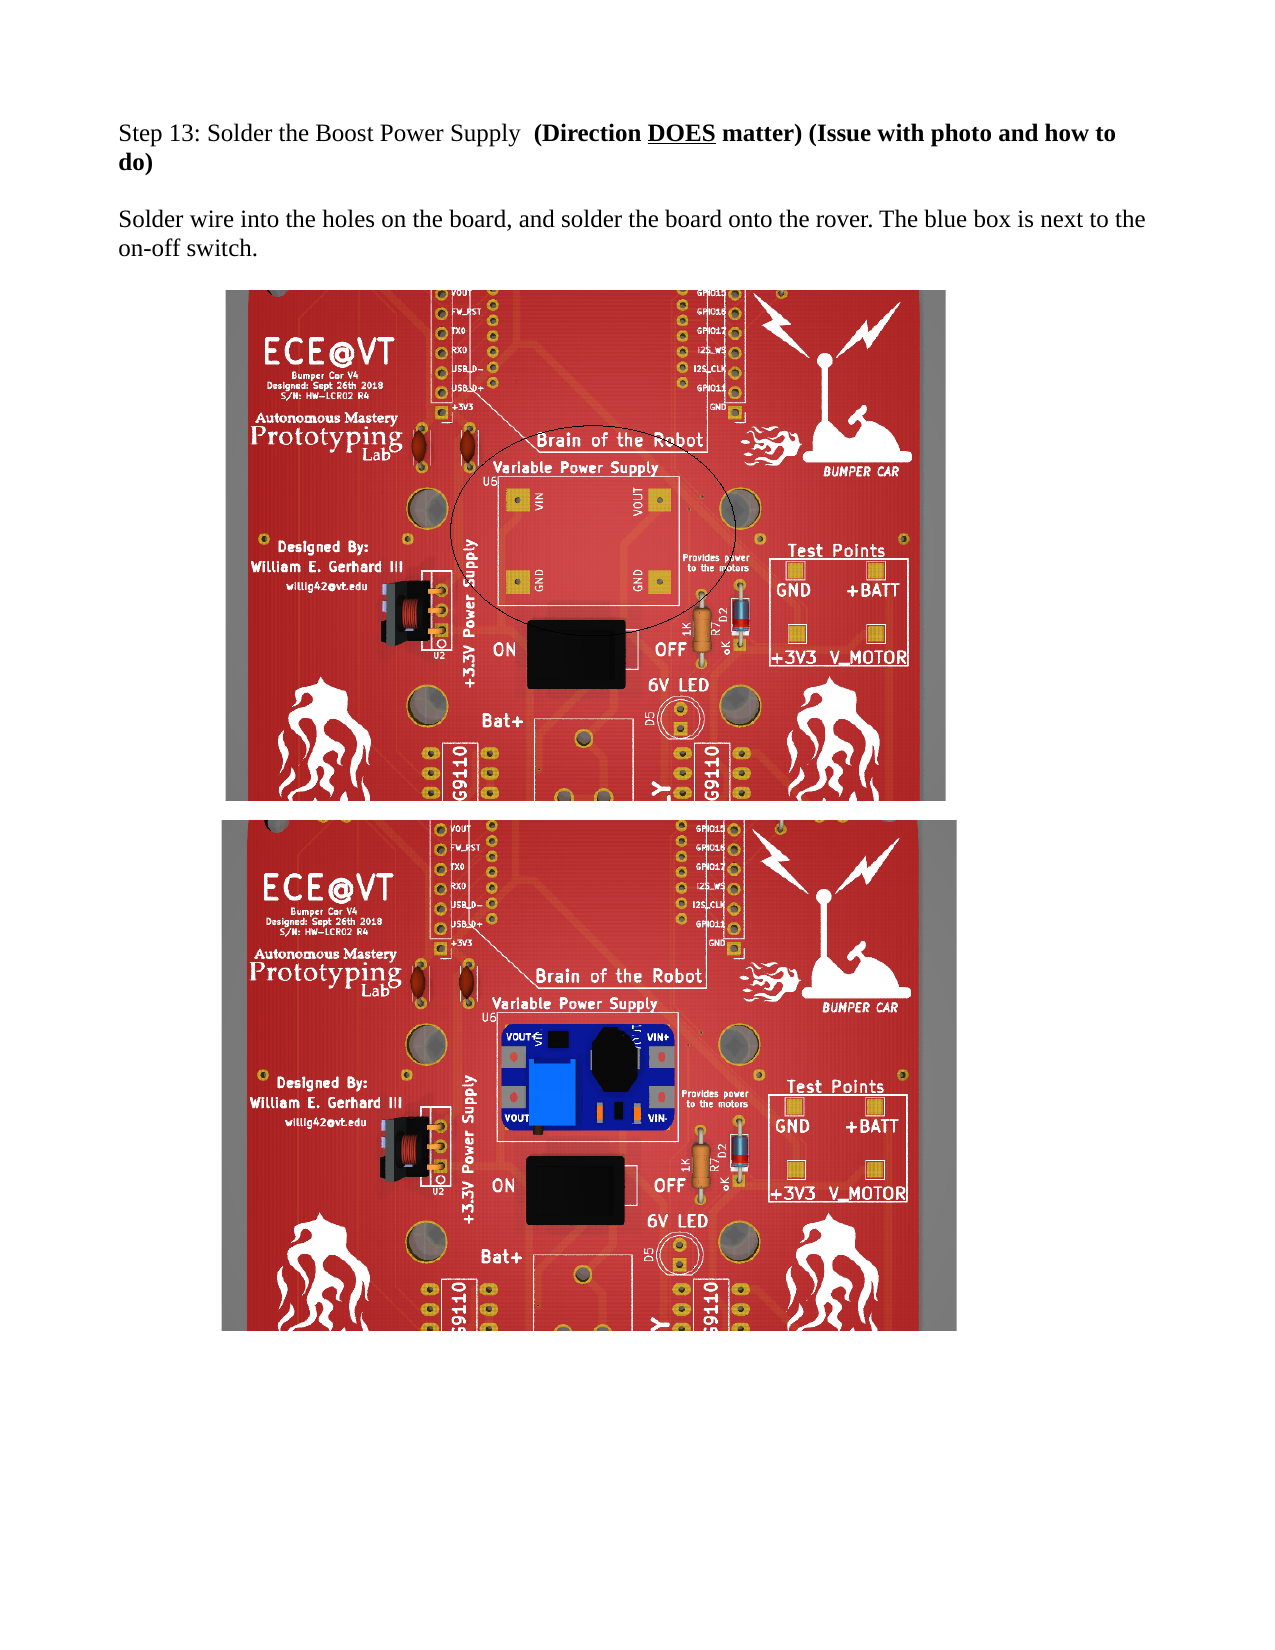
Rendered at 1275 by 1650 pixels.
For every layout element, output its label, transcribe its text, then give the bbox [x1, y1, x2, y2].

text Solder wire into the holes on the board, and solder the board onto the rover. The blue box is next to the on-off switch. [118, 204, 1157, 262]
picture [225, 290, 946, 801]
picture [221, 820, 957, 1331]
text Step 13: Solder the Boost Power Supply (Direction DOES matter) (Issue with photo and how to do) [118, 118, 1157, 176]
